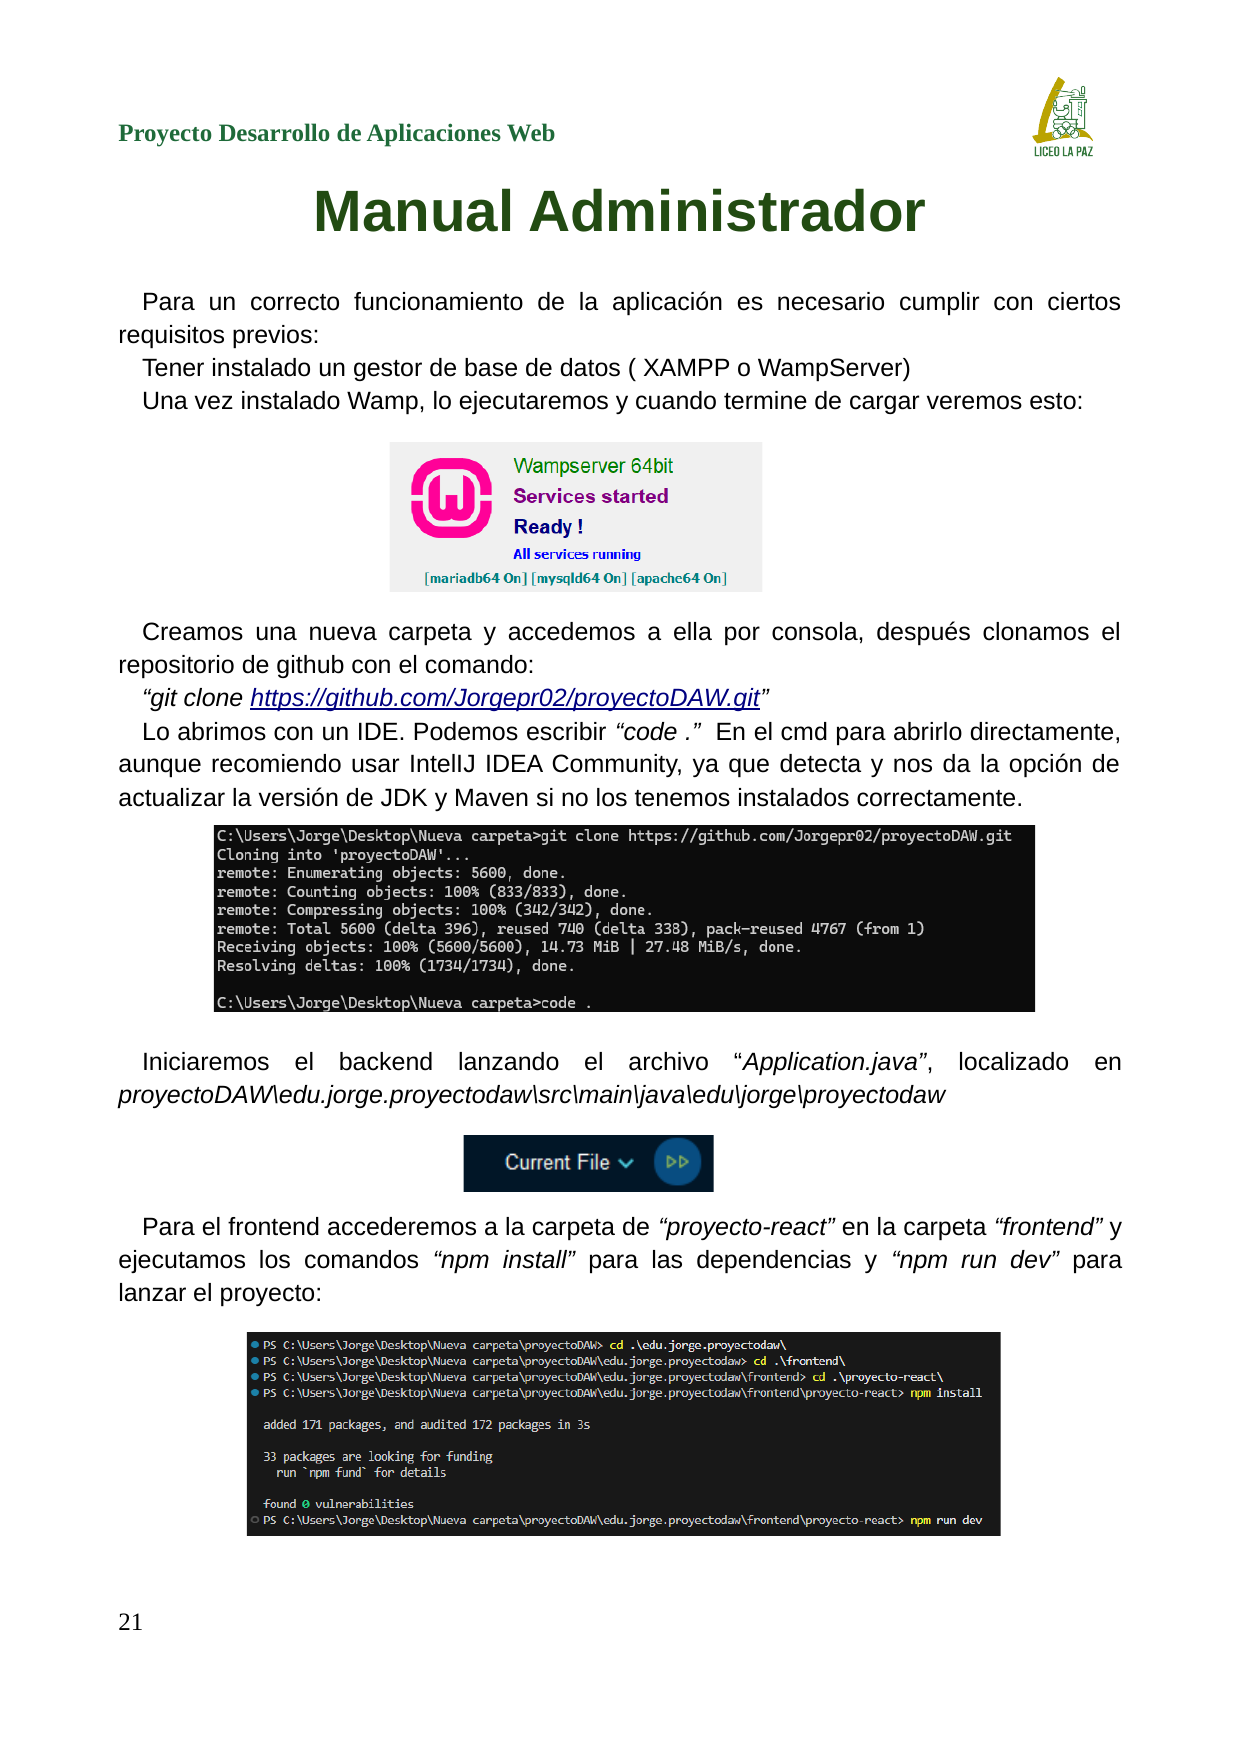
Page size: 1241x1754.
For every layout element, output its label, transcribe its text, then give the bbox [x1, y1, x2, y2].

picture [389, 442, 763, 592]
subtitle Manual Administrador [118, 177, 1122, 244]
text Para un correcto funcionamiento de la aplicación es necesario cumplir con ciertos requisitos previos: [118, 287, 1122, 349]
picture [1025, 70, 1100, 165]
text Lo abrimos con un IDE. Podemos escribir “code .” En el cmd para abrirlo directamente, aunque recomiendo usar IntelIJ IDEA Community, ya que detecta y nos da la opción de actualizar la versión de JDK y Maven si no los tenemos instalados correctamente. [118, 716, 1122, 811]
picture [463, 1135, 714, 1192]
picture [213, 825, 1036, 1012]
text Iniciaremos el backend lanzando el archivo “Application.java”, localizado en proyectoDAW\edu.jorge.proyectodaw\src\main\java\edu\jorge\proyectodaw [118, 1047, 1122, 1108]
text Para el frontend accederemos a la carpeta de “proyecto-react” en la carpeta “frontend” y ejecutamos los comandos “npm install” para las dependencias y “npm run dev” para lanzar el proyecto: [118, 1212, 1122, 1307]
picture [246, 1332, 1001, 1536]
text “git clone https://github.com/Jorgepr02/proyectoDAW.git” [118, 683, 1122, 712]
text Una vez instalado Wamp, lo ejecutaremos y cuando termine de cargar veremos esto: [118, 386, 1122, 415]
text Tener instalado un gestor de base de datos ( XAMPP o WampServer) [118, 353, 1122, 382]
text Creamos una nueva carpeta y accedemos a ella por consola, después clonamos el repositorio de github con el comando: [118, 617, 1122, 679]
